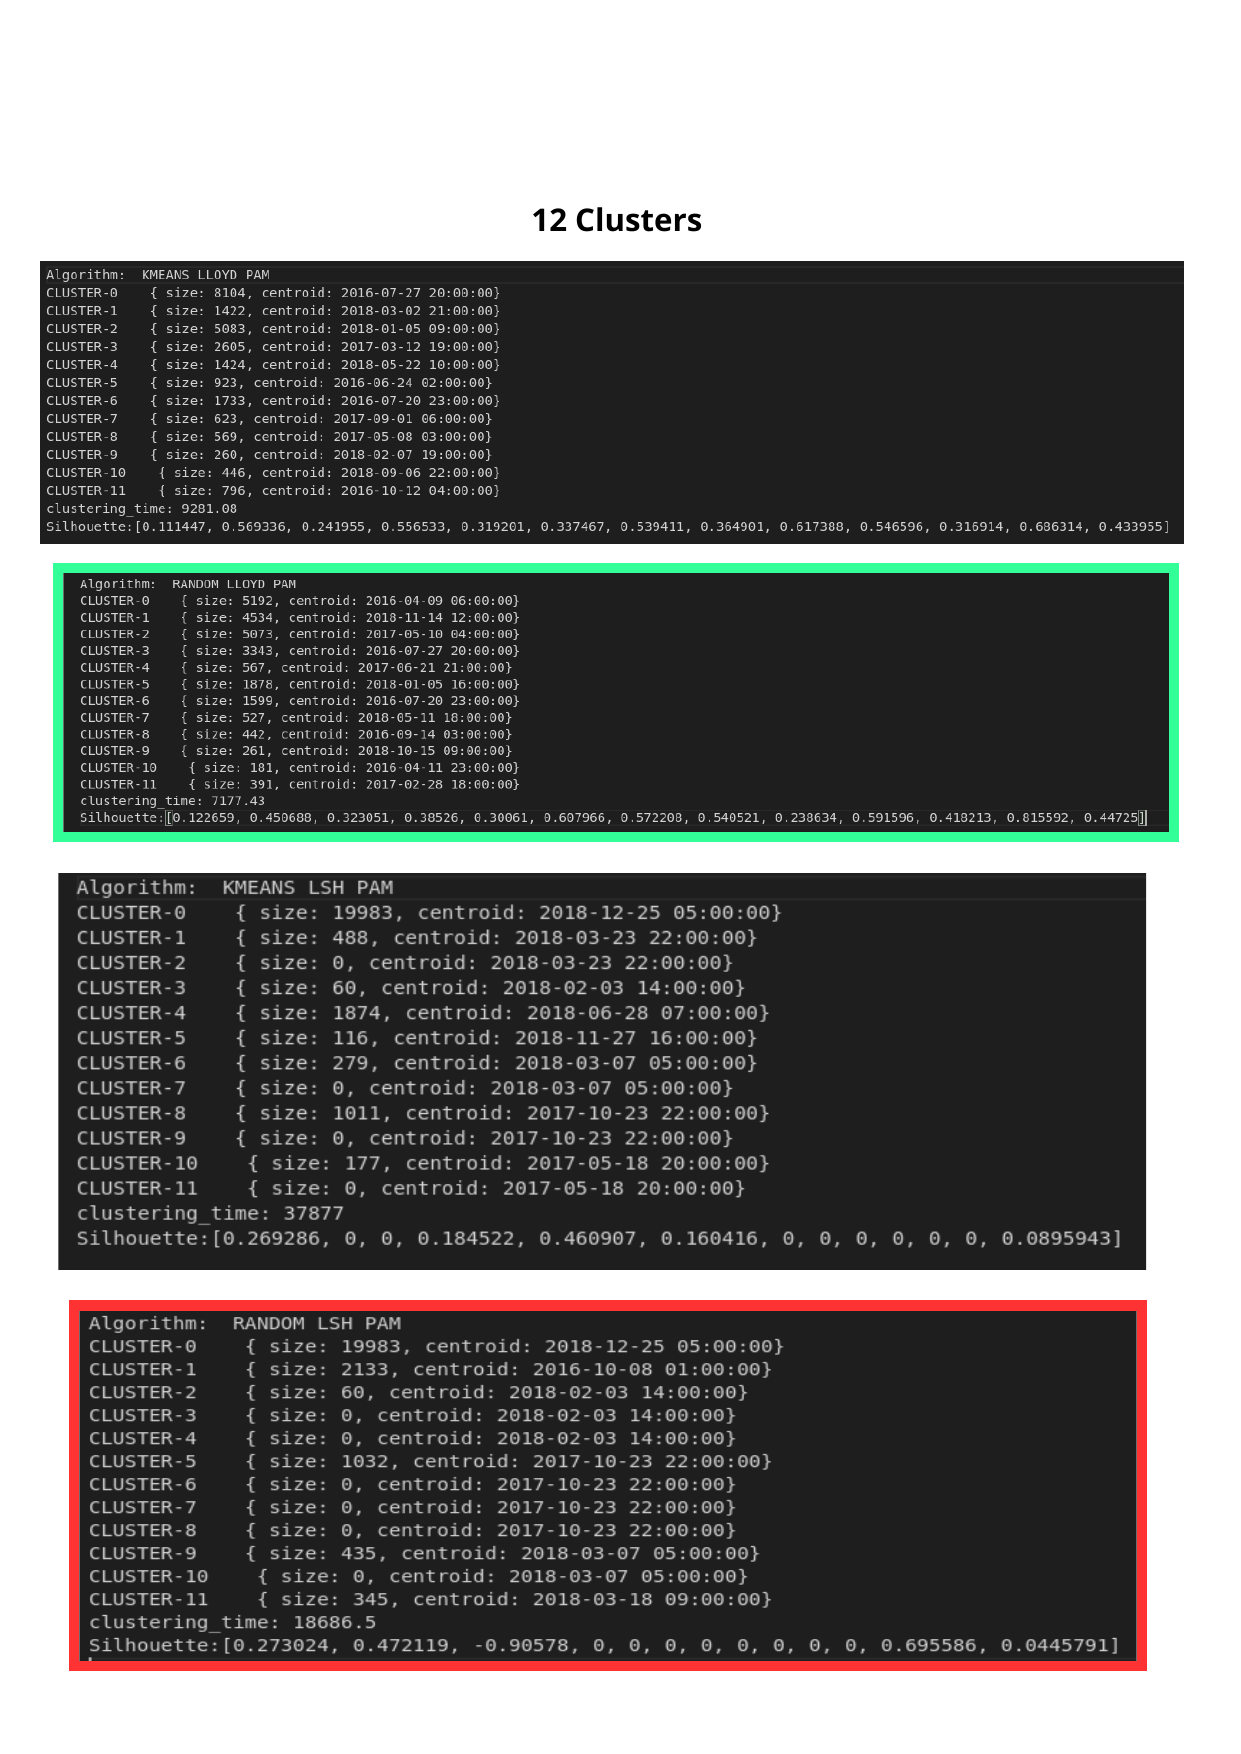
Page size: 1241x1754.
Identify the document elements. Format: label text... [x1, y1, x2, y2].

subtitle 12 Clusters [45, 198, 1189, 241]
